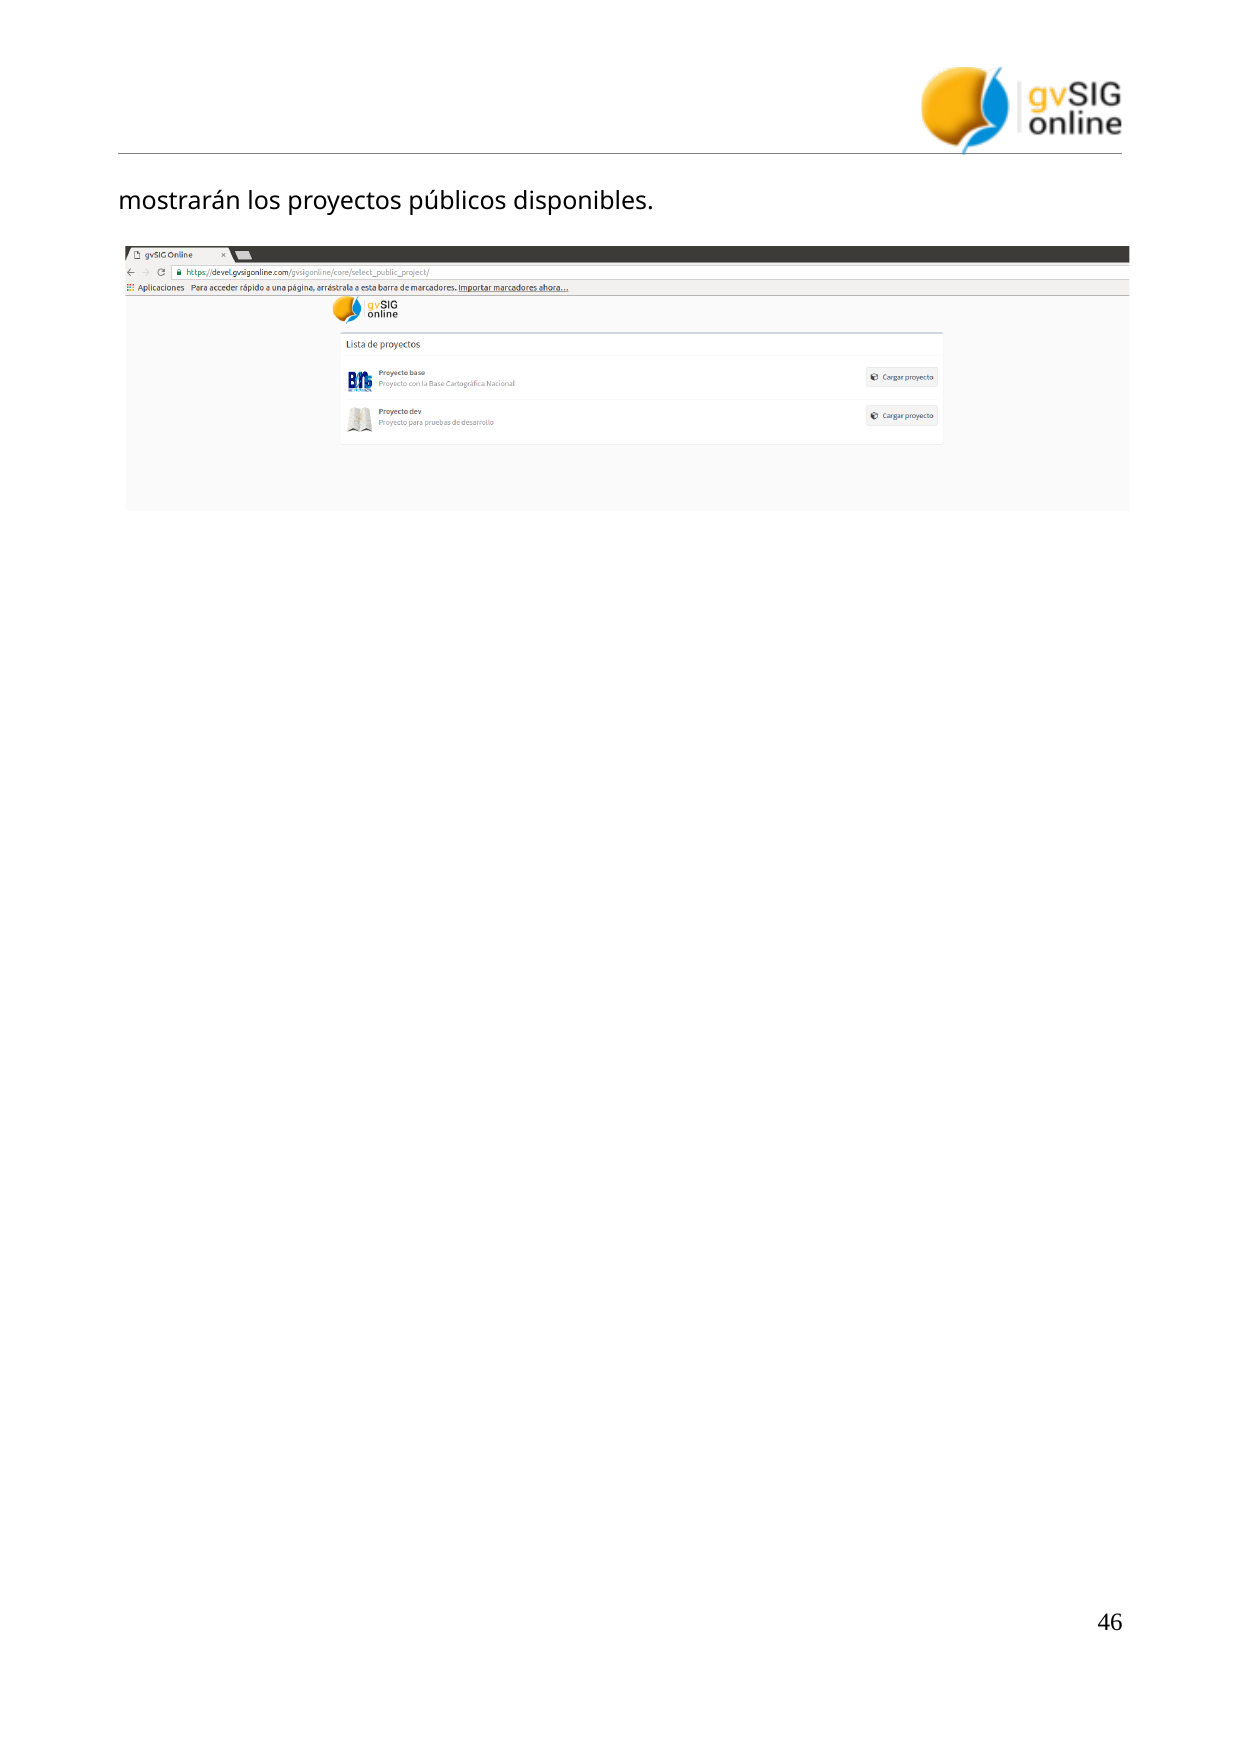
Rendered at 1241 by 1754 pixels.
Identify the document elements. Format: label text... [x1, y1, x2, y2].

text mostrarán los proyectos públicos disponibles. [118, 182, 1122, 216]
picture [125, 246, 1130, 511]
picture [921, 67, 1122, 155]
